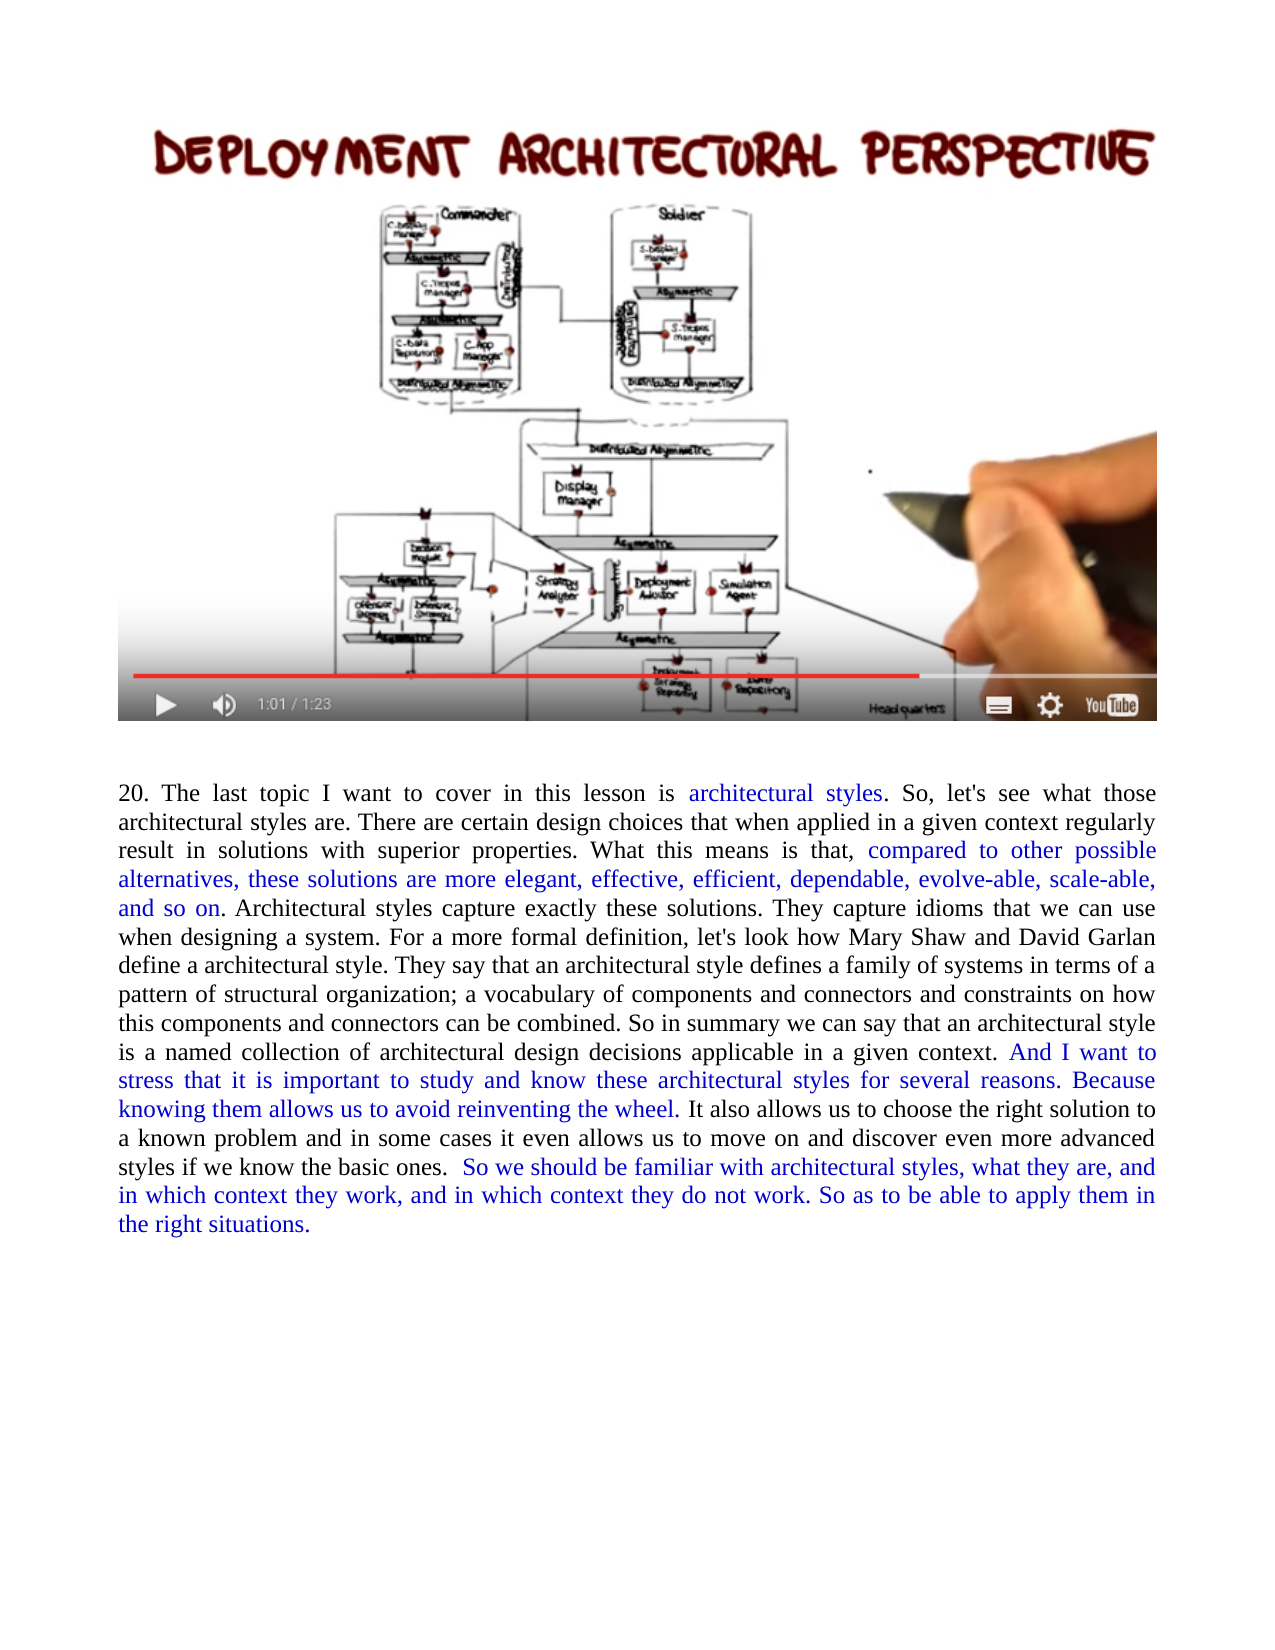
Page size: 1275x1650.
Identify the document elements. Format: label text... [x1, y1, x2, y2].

text 20. The last topic I want to cover in this lesson is architectural styles. So, let's see what those architectural styles are. There are certain design choices that when applied in a given context regularly result in solutions with superior properties. What this means is that, compared to other possible alternatives, these solutions are more elegant, effective, efficient, dependable, evolve-able, scale-able, and so on. Architectural styles capture exactly these solutions. They capture idioms that we can use when designing a system. For a more formal definition, let's look how Mary Shaw and David Garlan define a architectural style. They say that an architectural style defines a family of systems in terms of a pattern of structural organization; a vocabulary of components and connectors and constraints on how this components and connectors can be combined. So in summary we can say that an architectural style is a named collection of architectural design decisions applicable in a given context. And I want to stress that it is important to study and know these architectural styles for several reasons. Because knowing them allows us to avoid reinventing the wheel. It also allows us to choose the right solution to a known problem and in some cases it even allows us to move on and discover even more advanced styles if we know the basic ones. So we should be familiar with architectural styles, what they are, and in which context they work, and in which context they do not work. So as to be able to apply them in the right situations. [118, 778, 1157, 1238]
picture [118, 118, 1157, 721]
